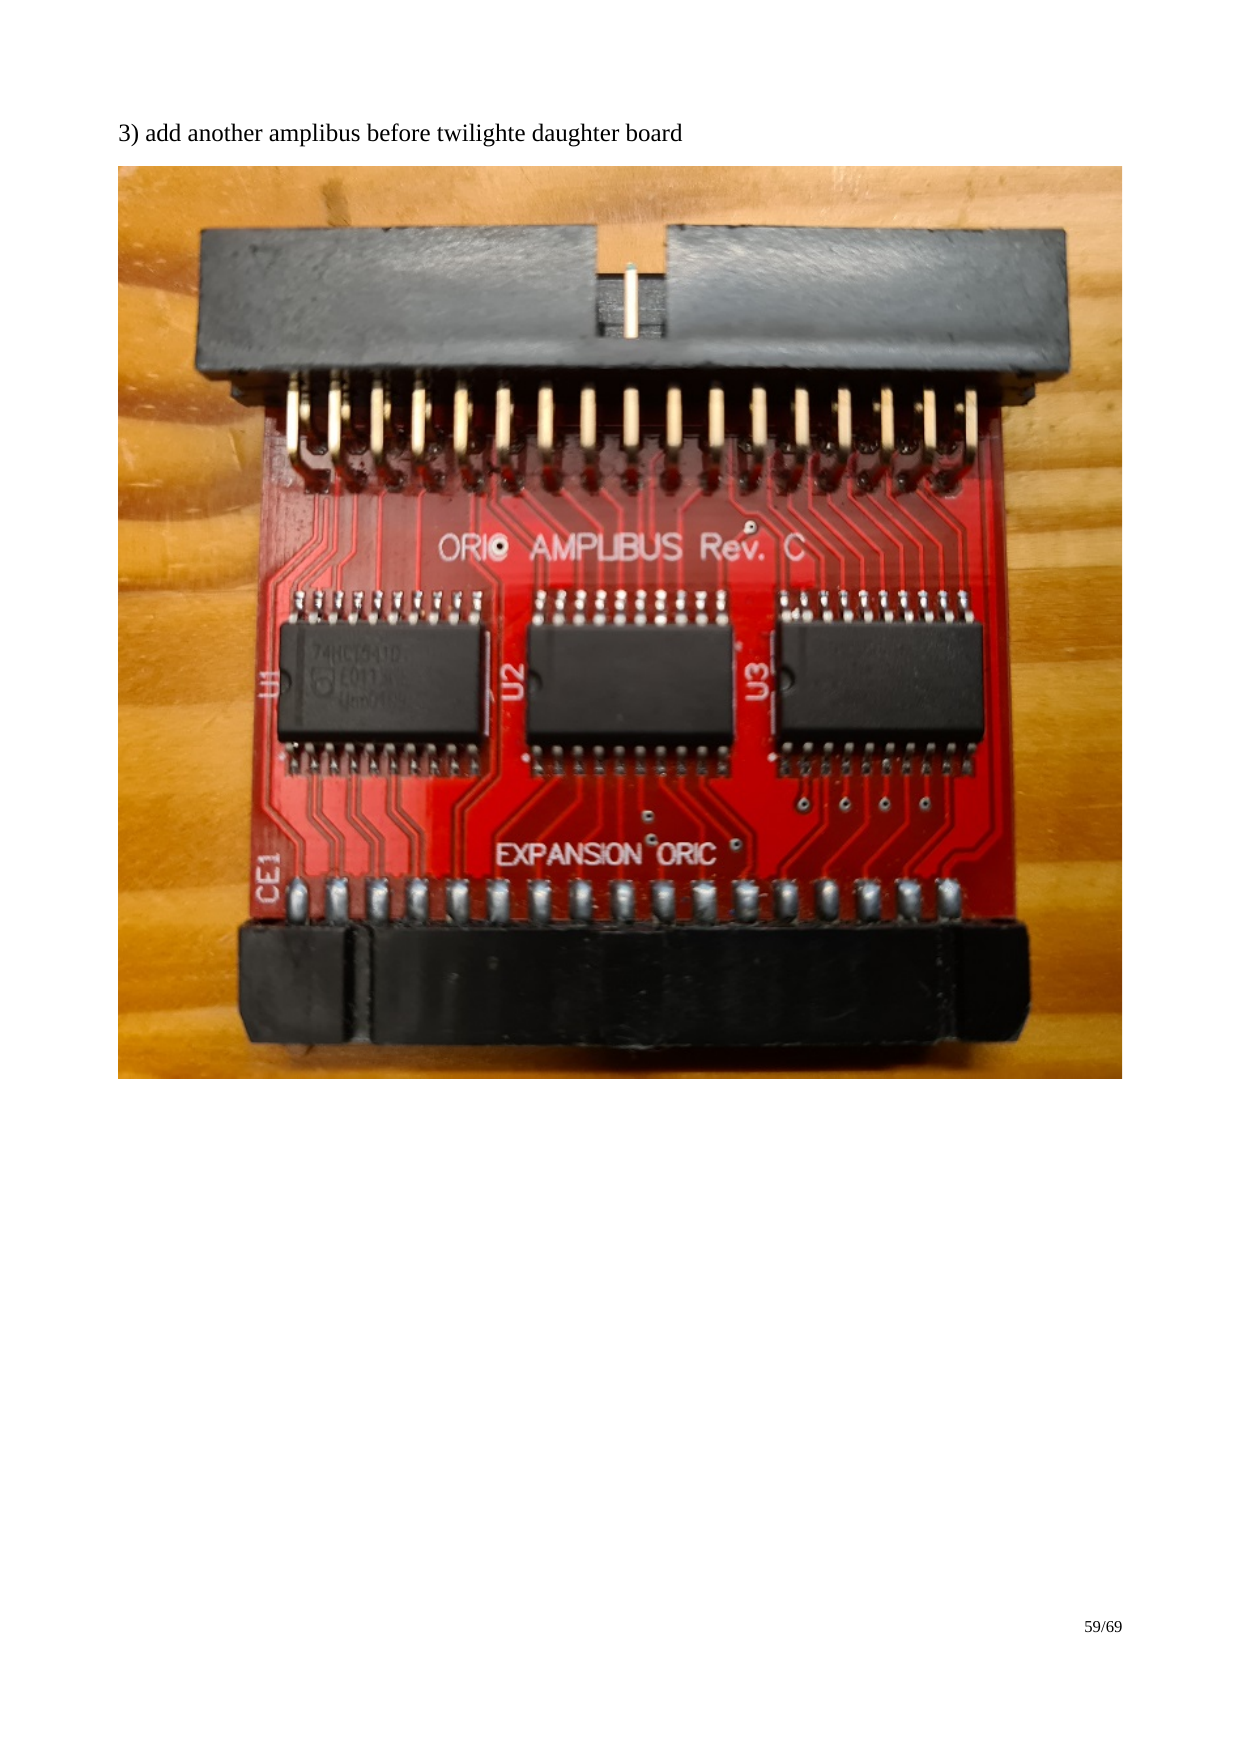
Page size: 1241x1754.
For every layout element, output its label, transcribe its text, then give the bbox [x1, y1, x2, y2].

text 3) add another amplibus before twilighte daughter board [118, 118, 1122, 147]
picture [118, 166, 1123, 1079]
